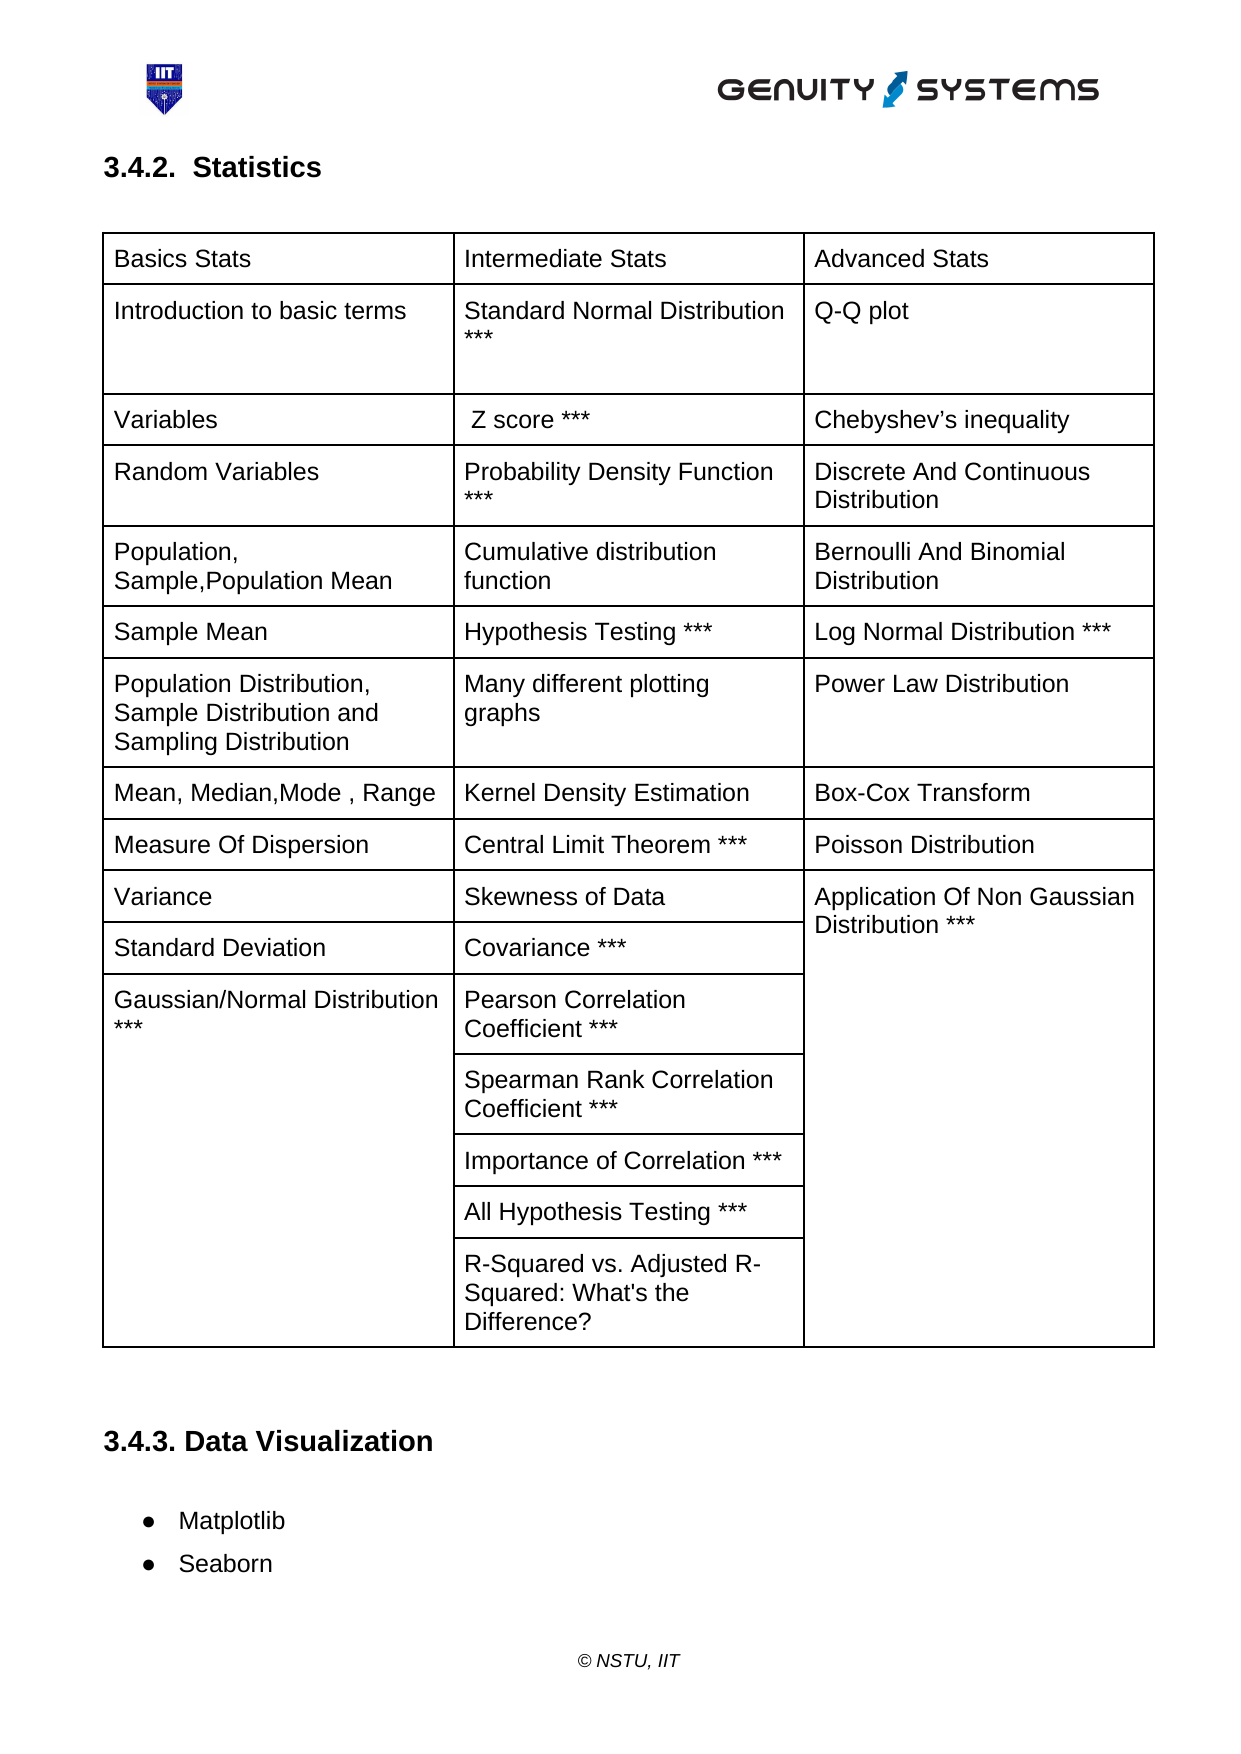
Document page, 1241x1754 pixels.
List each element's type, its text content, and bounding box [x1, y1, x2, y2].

table_cell Skewness of Data [455, 871, 803, 921]
subtitle 3.4.3. Data Visualization [103, 1424, 1153, 1458]
table_cell Variance [104, 871, 453, 921]
table_cell Covariance *** [455, 923, 803, 972]
table_cell Standard Deviation [104, 923, 453, 972]
list Seaborn [141, 1549, 1153, 1578]
table_cell Mean, Median,Mode , Range [104, 768, 453, 817]
table_cell Application Of Non Gaussian Distribution *** [805, 871, 1153, 1346]
table_cell Variables [104, 395, 453, 444]
table_header Intermediate Stats [455, 234, 803, 283]
table_cell Kernel Density Estimation [455, 768, 803, 817]
list Matplotlib [141, 1506, 1153, 1534]
table_cell Hypothesis Testing *** [455, 607, 803, 657]
table_cell Cumulative distribution function [455, 527, 803, 605]
table_cell Bernoulli And Binomial Distribution [805, 527, 1153, 605]
table_cell Measure Of Dispersion [104, 820, 453, 869]
table_cell Box-Cox Transform [805, 768, 1153, 817]
table_cell Many different plotting graphs [455, 659, 803, 766]
table_cell Z score *** [455, 395, 803, 444]
table_cell Power Law Distribution [805, 659, 1153, 766]
table_cell Sample Mean [104, 607, 453, 657]
table_header Basics Stats [104, 234, 453, 283]
table_cell Pearson Correlation Coefficient *** [455, 975, 803, 1053]
table_cell Discrete And Continuous Distribution [805, 446, 1153, 524]
table_cell Spearman Rank Correlation Coefficient *** [455, 1055, 803, 1133]
picture [714, 70, 1101, 108]
table_cell Log Normal Distribution *** [805, 607, 1153, 657]
picture [137, 62, 192, 117]
table_cell Introduction to basic terms [104, 285, 453, 392]
table_cell Gaussian/Normal Distribution *** [104, 975, 453, 1346]
table_cell Random Variables [104, 446, 453, 524]
table_cell Probability Density Function *** [455, 446, 803, 524]
table_cell Chebyshev’s inequality [805, 395, 1153, 444]
subtitle 3.4.2. Statistics [103, 150, 1153, 183]
table_cell Population Distribution, Sample Distribution and Sampling Distribution [104, 659, 453, 766]
table_cell Importance of Correlation *** [455, 1135, 803, 1185]
table_cell Standard Normal Distribution *** [455, 285, 803, 392]
table_cell Q-Q plot [805, 285, 1153, 392]
table_cell Poisson Distribution [805, 820, 1153, 869]
table_cell R-Squared vs. Adjusted R-Squared: What's the Difference? [455, 1239, 803, 1346]
table_cell Population, Sample,Population Mean [104, 527, 453, 605]
table_cell Central Limit Theorem *** [455, 820, 803, 869]
table_header Advanced Stats [805, 234, 1153, 283]
table_cell All Hypothesis Testing *** [455, 1187, 803, 1237]
